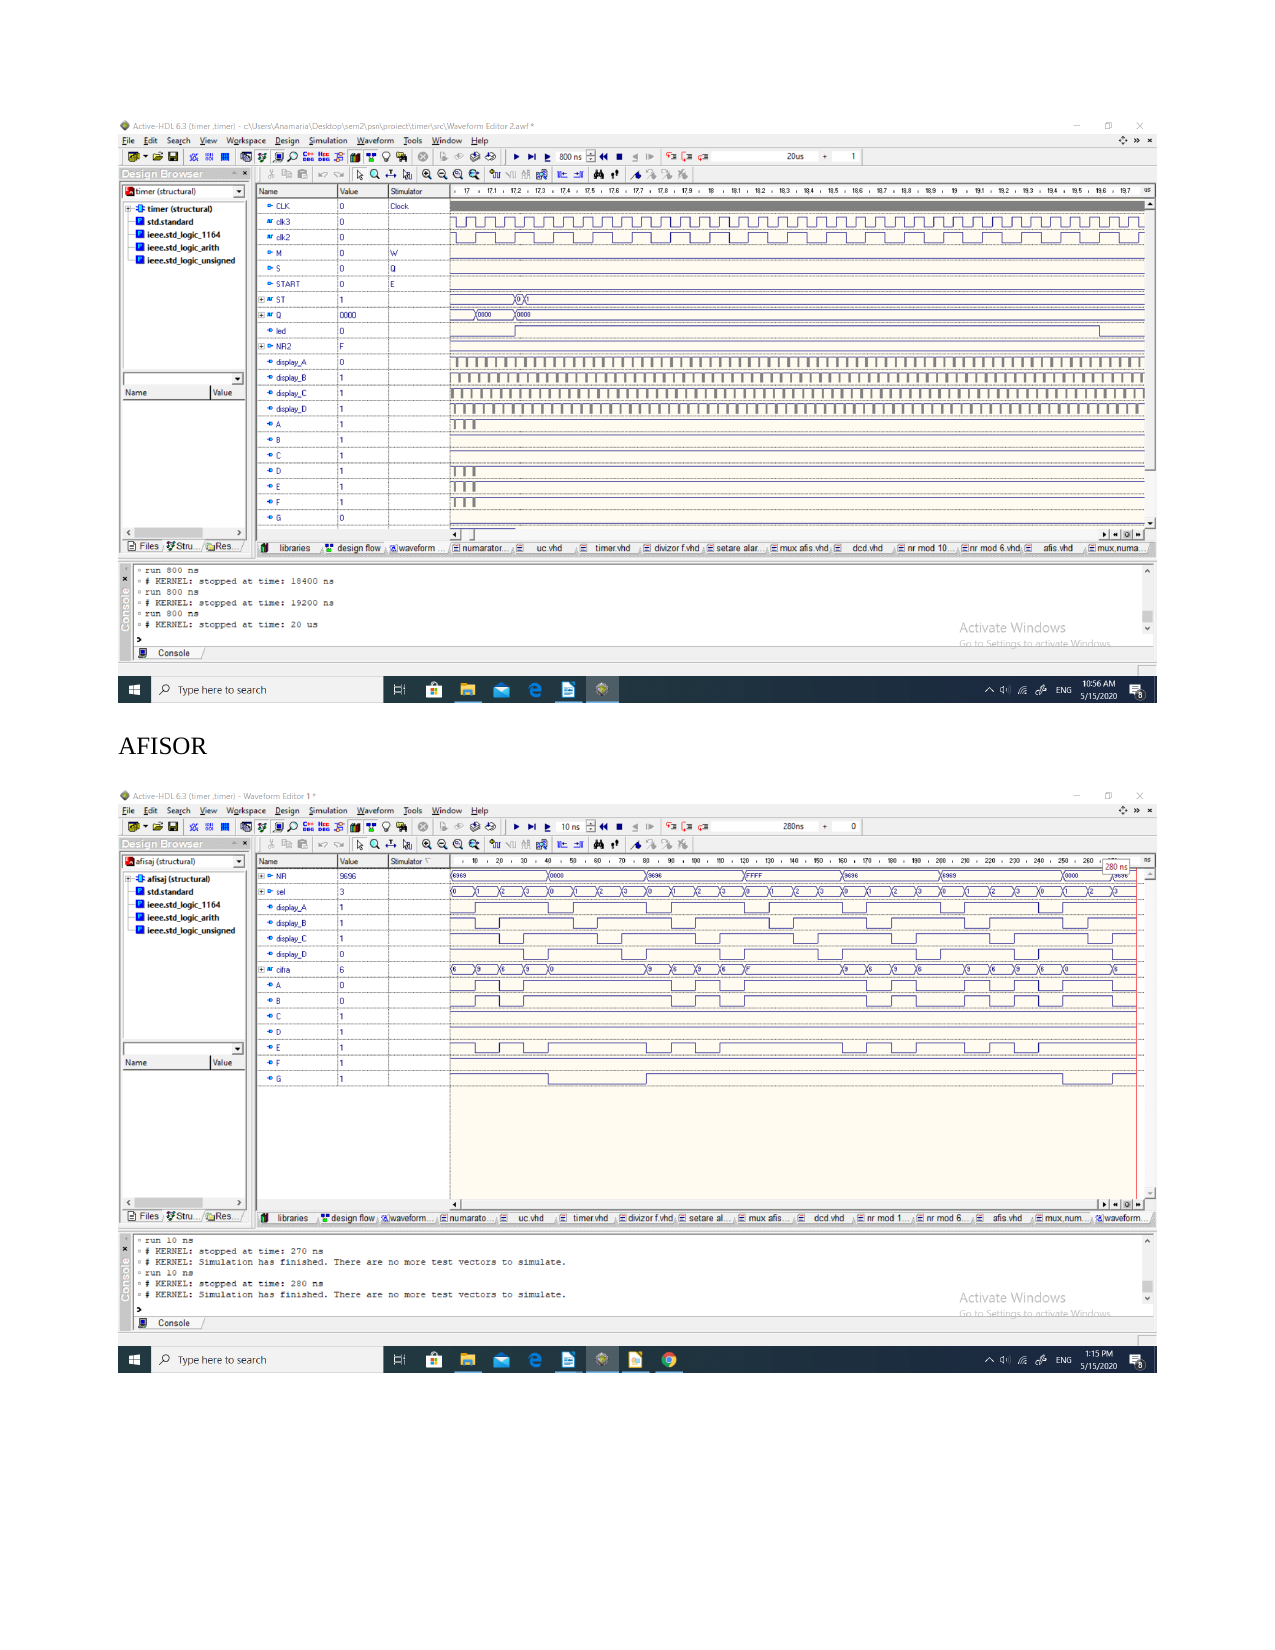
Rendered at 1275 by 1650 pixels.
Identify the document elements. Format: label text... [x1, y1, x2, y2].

text AFISOR [118, 731, 1157, 760]
picture [118, 118, 1157, 703]
picture [118, 788, 1157, 1373]
